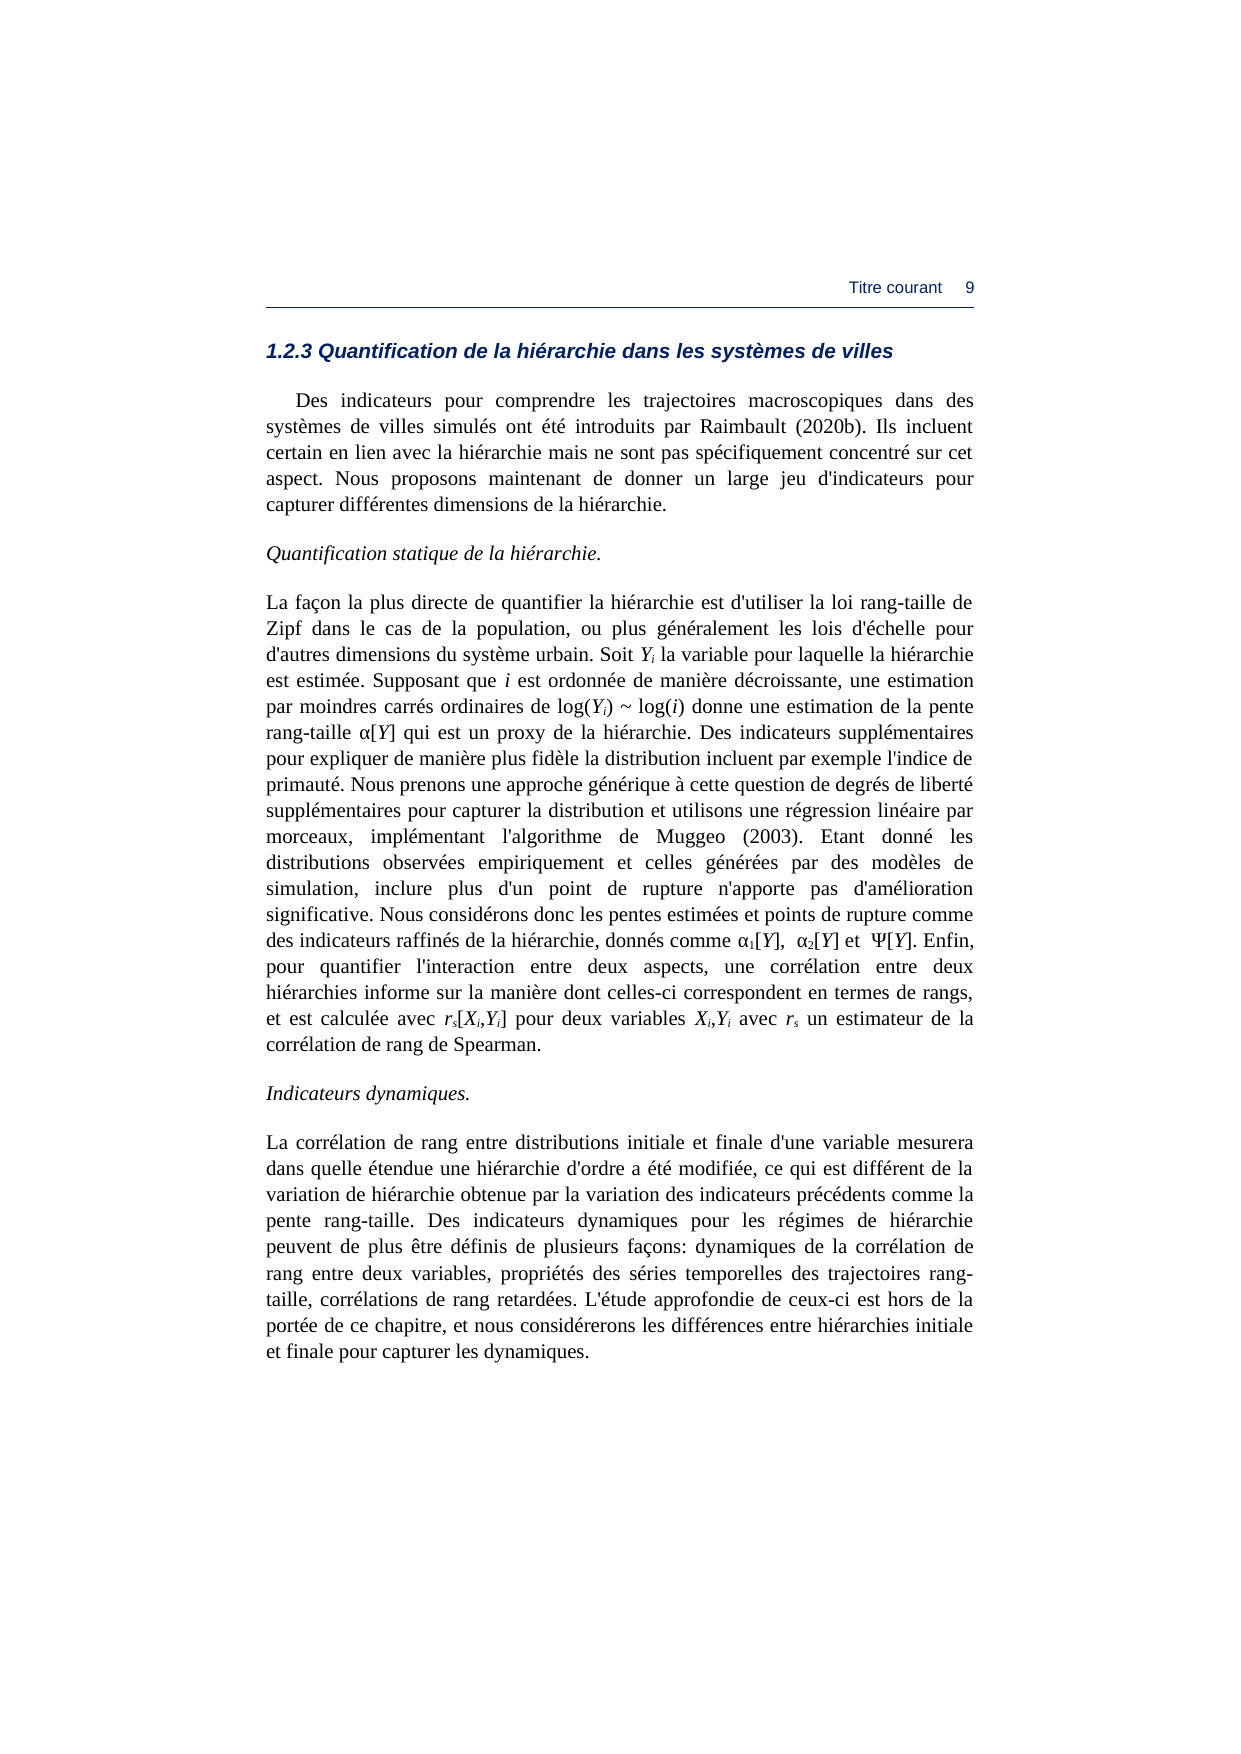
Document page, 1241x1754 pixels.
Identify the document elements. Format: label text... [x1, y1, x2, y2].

text Indicateurs dynamiques. [266, 1079, 974, 1105]
subtitle 1.2.3 Quantification de la hiérarchie dans les systèmes de villes [266, 337, 974, 363]
text La façon la plus directe de quantifier la hiérarchie est d'utiliser la loi rang-taille de Zipf dans le cas de la population, ou plus généralement les lois d'échelle pour d'autres dimensions du système urbain. Soit Yi la variable pour laquelle la hiérarchie est estimée. Supposant que i est ordonnée de manière décroissante, une estimation par moindres carrés ordinaires de log(Yi) ~ log(i) donne une estimation de la pente rang-taille α[Y] qui est un proxy de la hiérarchie. Des indicateurs supplémentaires pour expliquer de manière plus fidèle la distribution incluent par exemple l'indice de primauté. Nous prenons une approche générique à cette question de degrés de liberté supplémentaires pour capturer la distribution et utilisons une régression linéaire par morceaux, implémentant l'algorithme de Muggeo (2003). Etant donné les distributions observées empiriquement et celles générées par des modèles de simulation, inclure plus d'un point de rupture n'apporte pas d'amélioration significative. Nous considérons donc les pentes estimées et points de rupture comme des indicateurs raffinés de la hiérarchie, donnés comme α1[Y], α2[Y] et Ψ[Y]. Enfin, pour quantifier l'interaction entre deux aspects, une corrélation entre deux hiérarchies informe sur la manière dont celles-ci correspondent en termes de rangs, et est calculée avec rs[Xi,Yi] pour deux variables Xi,Yi avec rs un estimateur de la corrélation de rang de Spearman. [266, 588, 974, 1056]
text Des indicateurs pour comprendre les trajectoires macroscopiques dans des systèmes de villes simulés ont été introduits par Raimbault (2020b). Ils incluent certain en lien avec la hiérarchie mais ne sont pas spécifiquement concentré sur cet aspect. Nous proposons maintenant de donner un large jeu d'indicateurs pour capturer différentes dimensions de la hiérarchie. [266, 386, 974, 516]
text Quantification statique de la hiérarchie. [266, 539, 974, 565]
text La corrélation de rang entre distributions initiale et finale d'une variable mesurera dans quelle étendue une hiérarchie d'ordre a été modifiée, ce qui est différent de la variation de hiérarchie obtenue par la variation des indicateurs précédents comme la pente rang-taille. Des indicateurs dynamiques pour les régimes de hiérarchie peuvent de plus être définis de plusieurs façons: dynamiques de la corrélation de rang entre deux variables, propriétés des séries temporelles des trajectoires rang-taille, corrélations de rang retardées. L'étude approfondie de ceux-ci est hors de la portée de ce chapitre, et nous considérerons les différences entre hiérarchies initiale et finale pour capturer les dynamiques. [266, 1128, 974, 1363]
